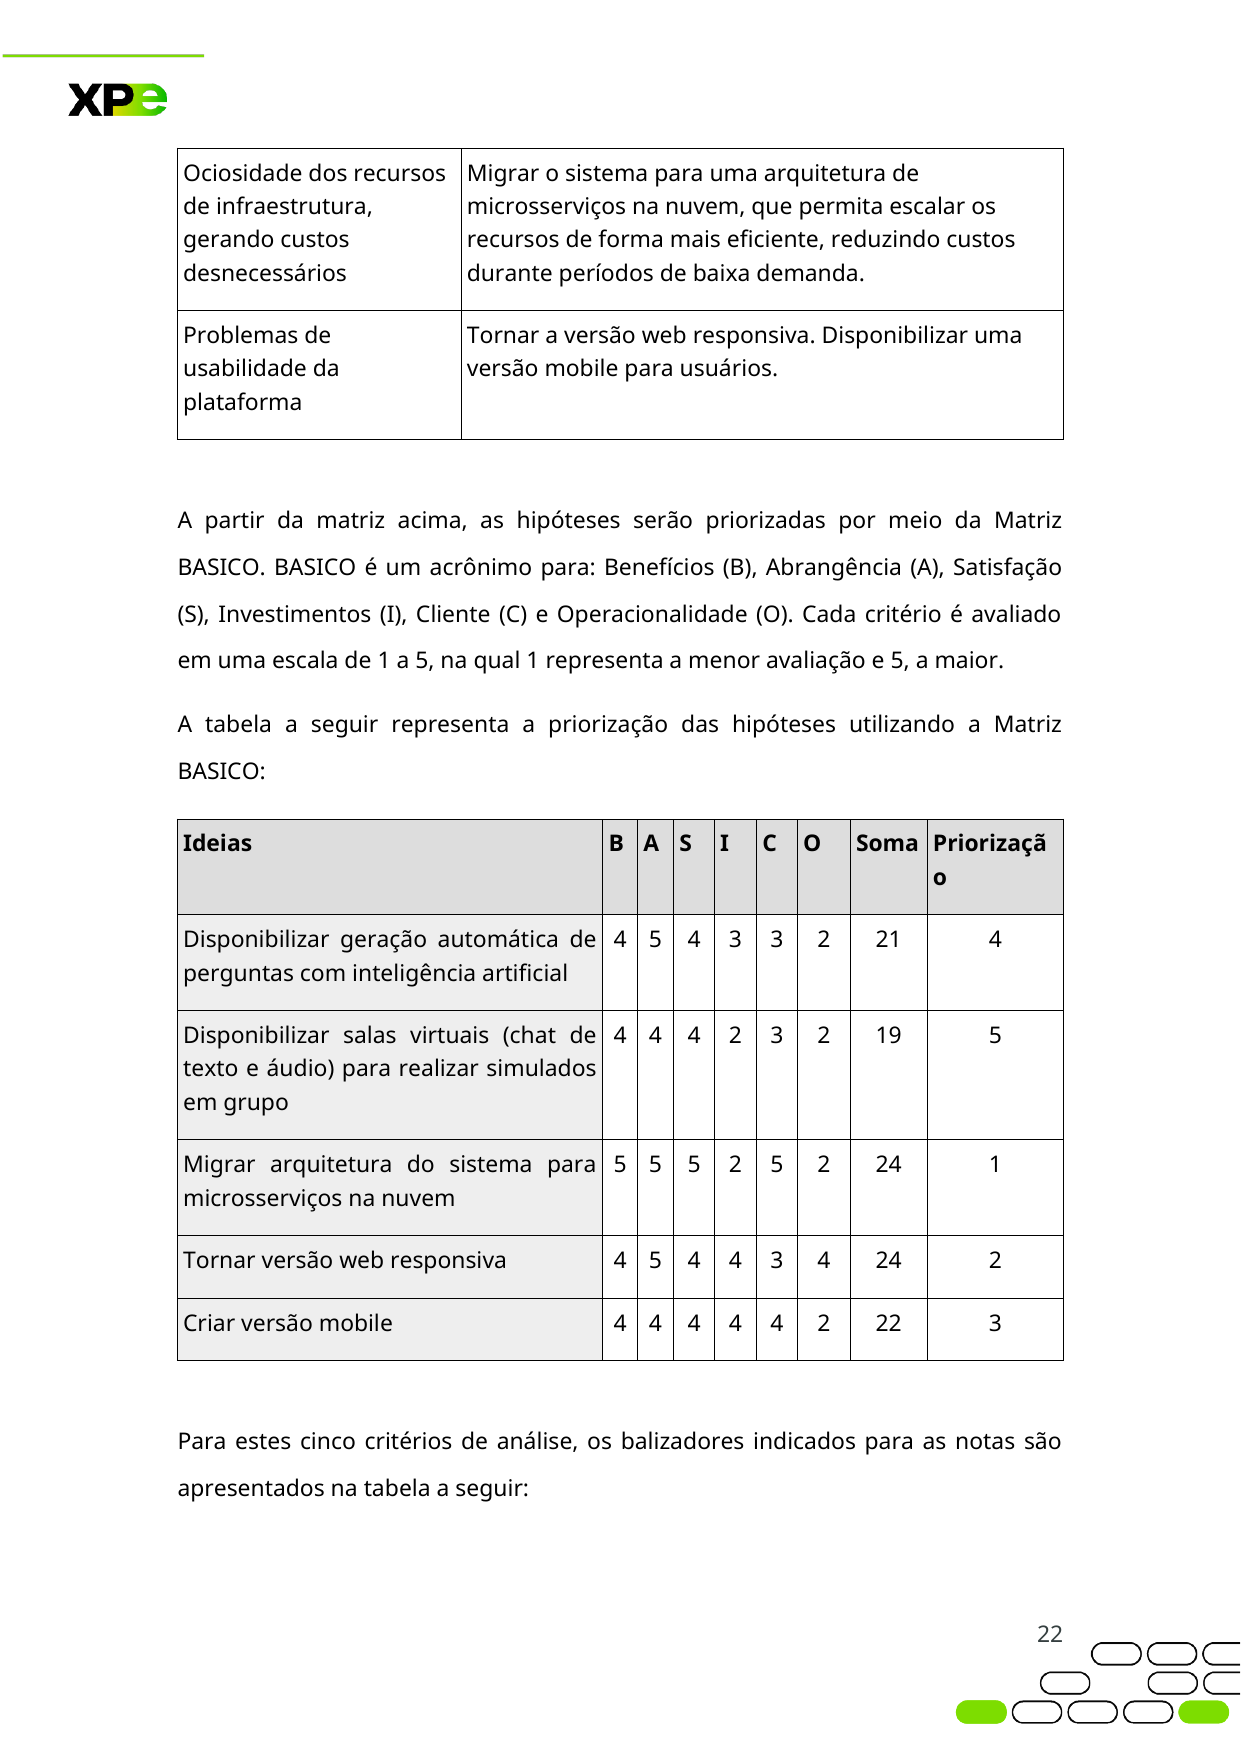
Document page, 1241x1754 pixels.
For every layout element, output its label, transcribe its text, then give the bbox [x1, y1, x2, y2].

table_cell 4 [603, 915, 637, 1010]
table_cell 22 [851, 1299, 927, 1360]
table_header S [674, 820, 714, 914]
table_cell 4 [674, 1011, 714, 1139]
table_header C [757, 820, 797, 914]
text A partir da matriz acima, as hipóteses serão priorizadas por meio da Matriz BASICO. BASICO é um acrônimo para: Benefícios (B), Abrangência (A), Satisfação (S), Investimentos (I), Cliente (C) e Operacionalidade (O). Cada critério é avaliado em uma escala de 1 a 5, na qual 1 representa a menor avaliação e 5, a maior. [177, 504, 1063, 676]
table_cell 3 [757, 1011, 797, 1139]
table_cell Migrar arquitetura do sistema para microsserviços na nuvem [178, 1140, 602, 1235]
table_cell 4 [674, 915, 714, 1010]
table_cell Problemas de usabilidade da plataforma [178, 311, 461, 439]
table_cell 5 [638, 1140, 673, 1235]
table_cell Migrar o sistema para uma arquitetura de microsserviços na nuvem, que permita escalar os recursos de forma mais eficiente, reduzindo custos durante períodos de baixa demanda. [462, 149, 1063, 310]
table_header Soma [851, 820, 927, 914]
picture [955, 1642, 1241, 1724]
table_cell 3 [757, 1236, 797, 1298]
table_cell 2 [798, 1140, 850, 1235]
table_cell 4 [674, 1236, 714, 1298]
table_cell 5 [638, 915, 673, 1010]
table_cell 5 [757, 1140, 797, 1235]
table_cell Disponibilizar salas virtuais (chat de texto e áudio) para realizar simulados em grupo [178, 1011, 602, 1139]
table_cell Criar versão mobile [178, 1299, 602, 1360]
table_cell 4 [798, 1236, 850, 1298]
table_cell 5 [674, 1140, 714, 1235]
table_cell Disponibilizar geração automática de perguntas com inteligência artificial [178, 915, 602, 1010]
table_cell 3 [715, 915, 756, 1010]
picture [2, 51, 205, 148]
table_header Priorização [928, 820, 1063, 914]
table_cell 21 [851, 915, 927, 1010]
text A tabela a seguir representa a priorização das hipóteses utilizando a Matriz BASICO: [177, 708, 1063, 786]
table_cell 2 [715, 1011, 756, 1139]
table_header O [798, 820, 850, 914]
table_header B [603, 820, 637, 914]
table_cell 4 [757, 1299, 797, 1360]
table_cell 4 [928, 915, 1063, 1010]
table_cell 24 [851, 1236, 927, 1298]
table_cell 5 [603, 1140, 637, 1235]
table_cell 2 [798, 1299, 850, 1360]
table_cell 4 [638, 1011, 673, 1139]
table_cell 2 [798, 1011, 850, 1139]
table_cell Ociosidade dos recursos de infraestrutura, gerando custos desnecessários [178, 149, 461, 310]
table_cell 19 [851, 1011, 927, 1139]
table_cell 4 [715, 1236, 756, 1298]
table_cell 2 [798, 915, 850, 1010]
table_cell 5 [638, 1236, 673, 1298]
table_cell 4 [603, 1236, 637, 1298]
table_cell Tornar a versão web responsiva. Disponibilizar uma versão mobile para usuários. [462, 311, 1063, 439]
table_cell 24 [851, 1140, 927, 1235]
table_cell 4 [674, 1299, 714, 1360]
table_header A [638, 820, 673, 914]
table_cell 4 [603, 1011, 637, 1139]
table_cell 2 [928, 1236, 1063, 1298]
table_header I [715, 820, 756, 914]
table_header Ideias [178, 820, 602, 914]
table_cell Tornar versão web responsiva [178, 1236, 602, 1298]
table_cell 3 [757, 915, 797, 1010]
table_cell 1 [928, 1140, 1063, 1235]
table_cell 4 [603, 1299, 637, 1360]
table_cell 4 [638, 1299, 673, 1360]
text Para estes cinco critérios de análise, os balizadores indicados para as notas são apresentados na tabela a seguir: [177, 1425, 1063, 1503]
table_cell 2 [715, 1140, 756, 1235]
table_cell 4 [715, 1299, 756, 1360]
table_cell 5 [928, 1011, 1063, 1139]
table_cell 3 [928, 1299, 1063, 1360]
